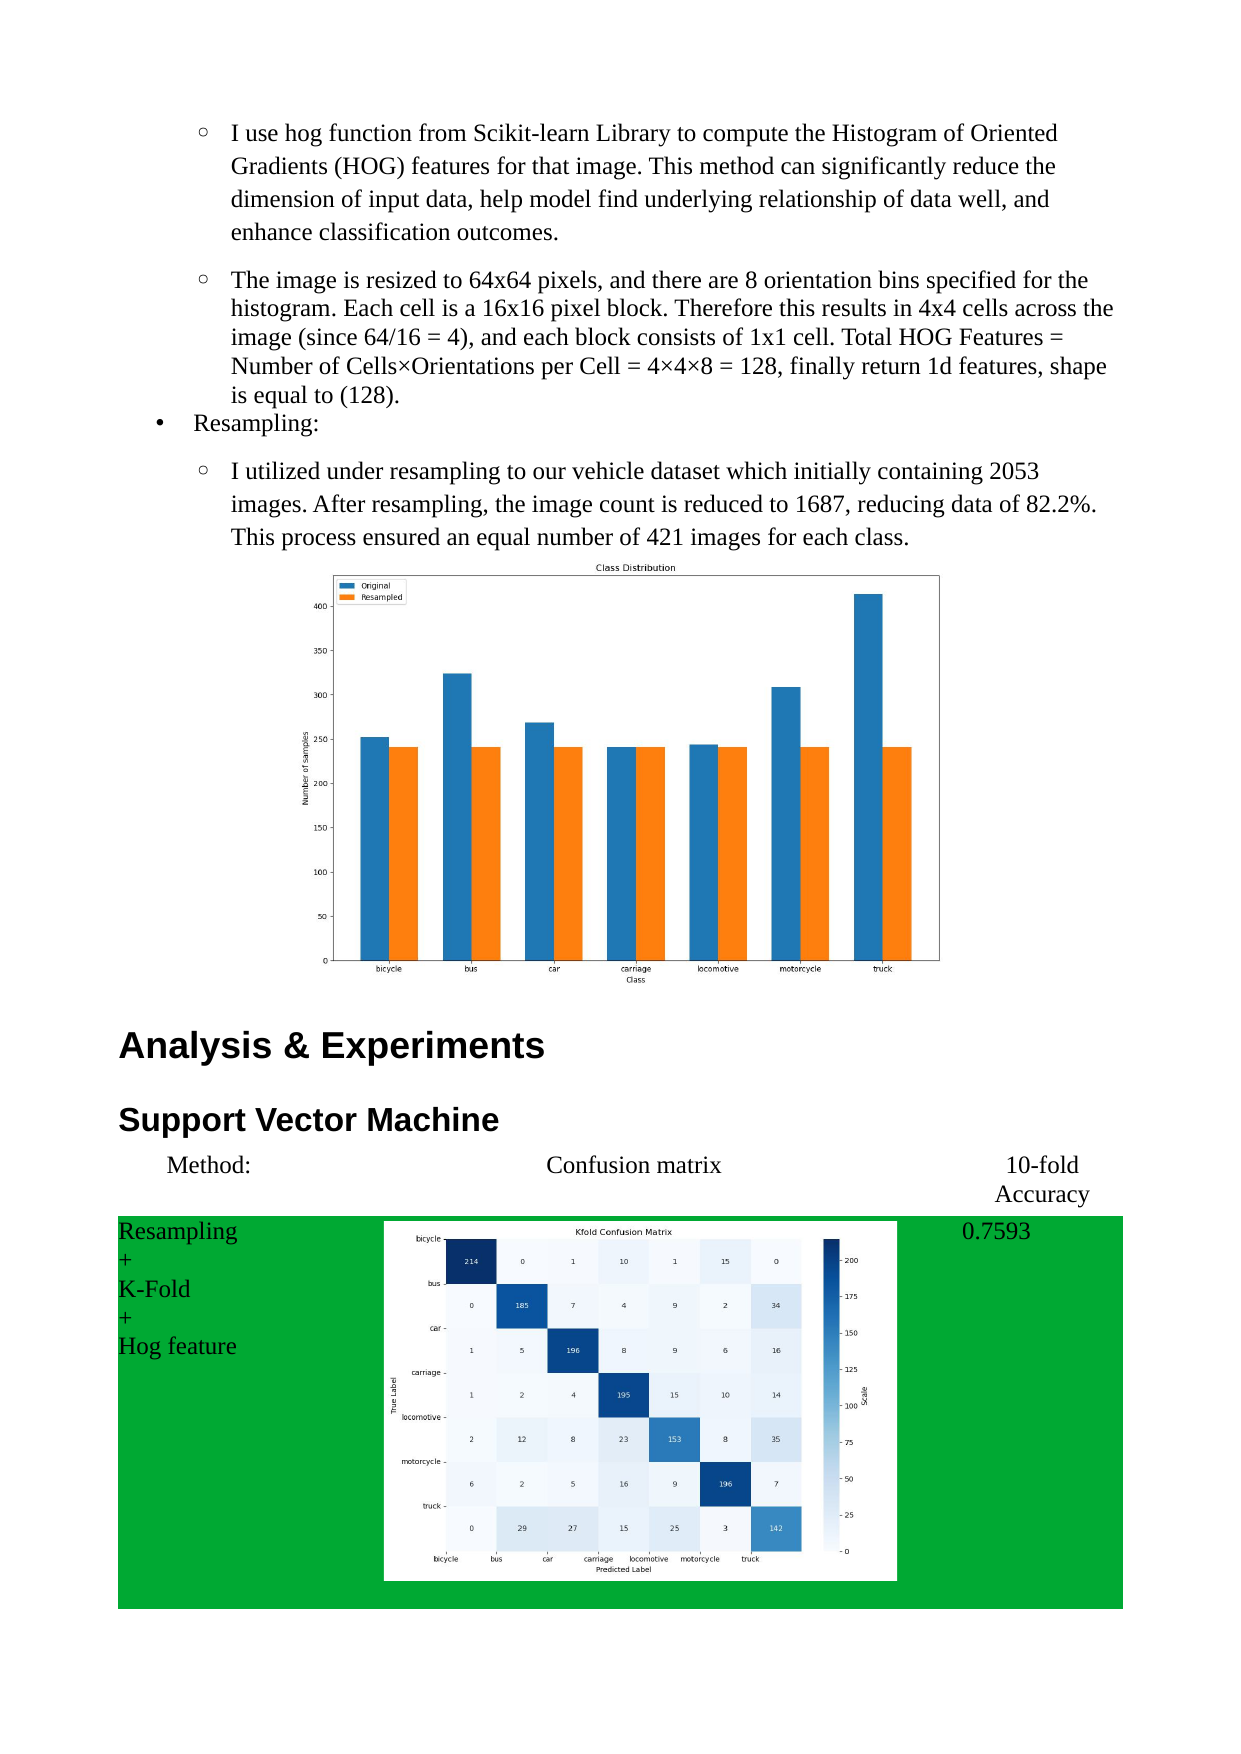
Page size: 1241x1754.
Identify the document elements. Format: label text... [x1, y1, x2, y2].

subtitle Support Vector Machine [118, 1100, 1122, 1138]
table_header Method: [118, 1151, 306, 1216]
table_cell 0.7593 [962, 1216, 1123, 1609]
subtitle Analysis & Experiments [118, 1023, 1122, 1066]
list Resampling: [156, 408, 1122, 437]
table_cell Resampling + K-Fold + Hog feature [118, 1216, 306, 1609]
list I use hog function from Scikit-learn Library to compute the Histogram of Oriented Gradients (HOG) features for that image. This method can significantly reduce the dimension of input data, help model find underlying relationship of data well, and enhance classification outcomes. [193, 118, 1122, 246]
list The image is resized to 64x64 pixels, and there are 8 orientation bins specified for the histogram. Each cell is a 16x16 pixel block. Therefore this results in 4x4 cells across the image (since 64/16 = 4), and each block consists of 1x1 cell. Total HOG Features = Number of Cells×Orientations per Cell = 4×4×8 = 128, finally return 1d features, shape is equal to (128). [193, 265, 1122, 408]
list I utilized under resampling to our vehicle dataset which initially containing 2053 images. After resampling, the image count is reduced to 1687, reducing data of 82.2%. This process ensured an equal number of 421 images for each class. [193, 456, 1122, 551]
table_header 10-fold Accuracy [962, 1151, 1123, 1216]
table_header Confusion matrix [306, 1151, 962, 1216]
picture [294, 556, 947, 992]
table_cell [306, 1216, 962, 1609]
picture [383, 1221, 898, 1581]
